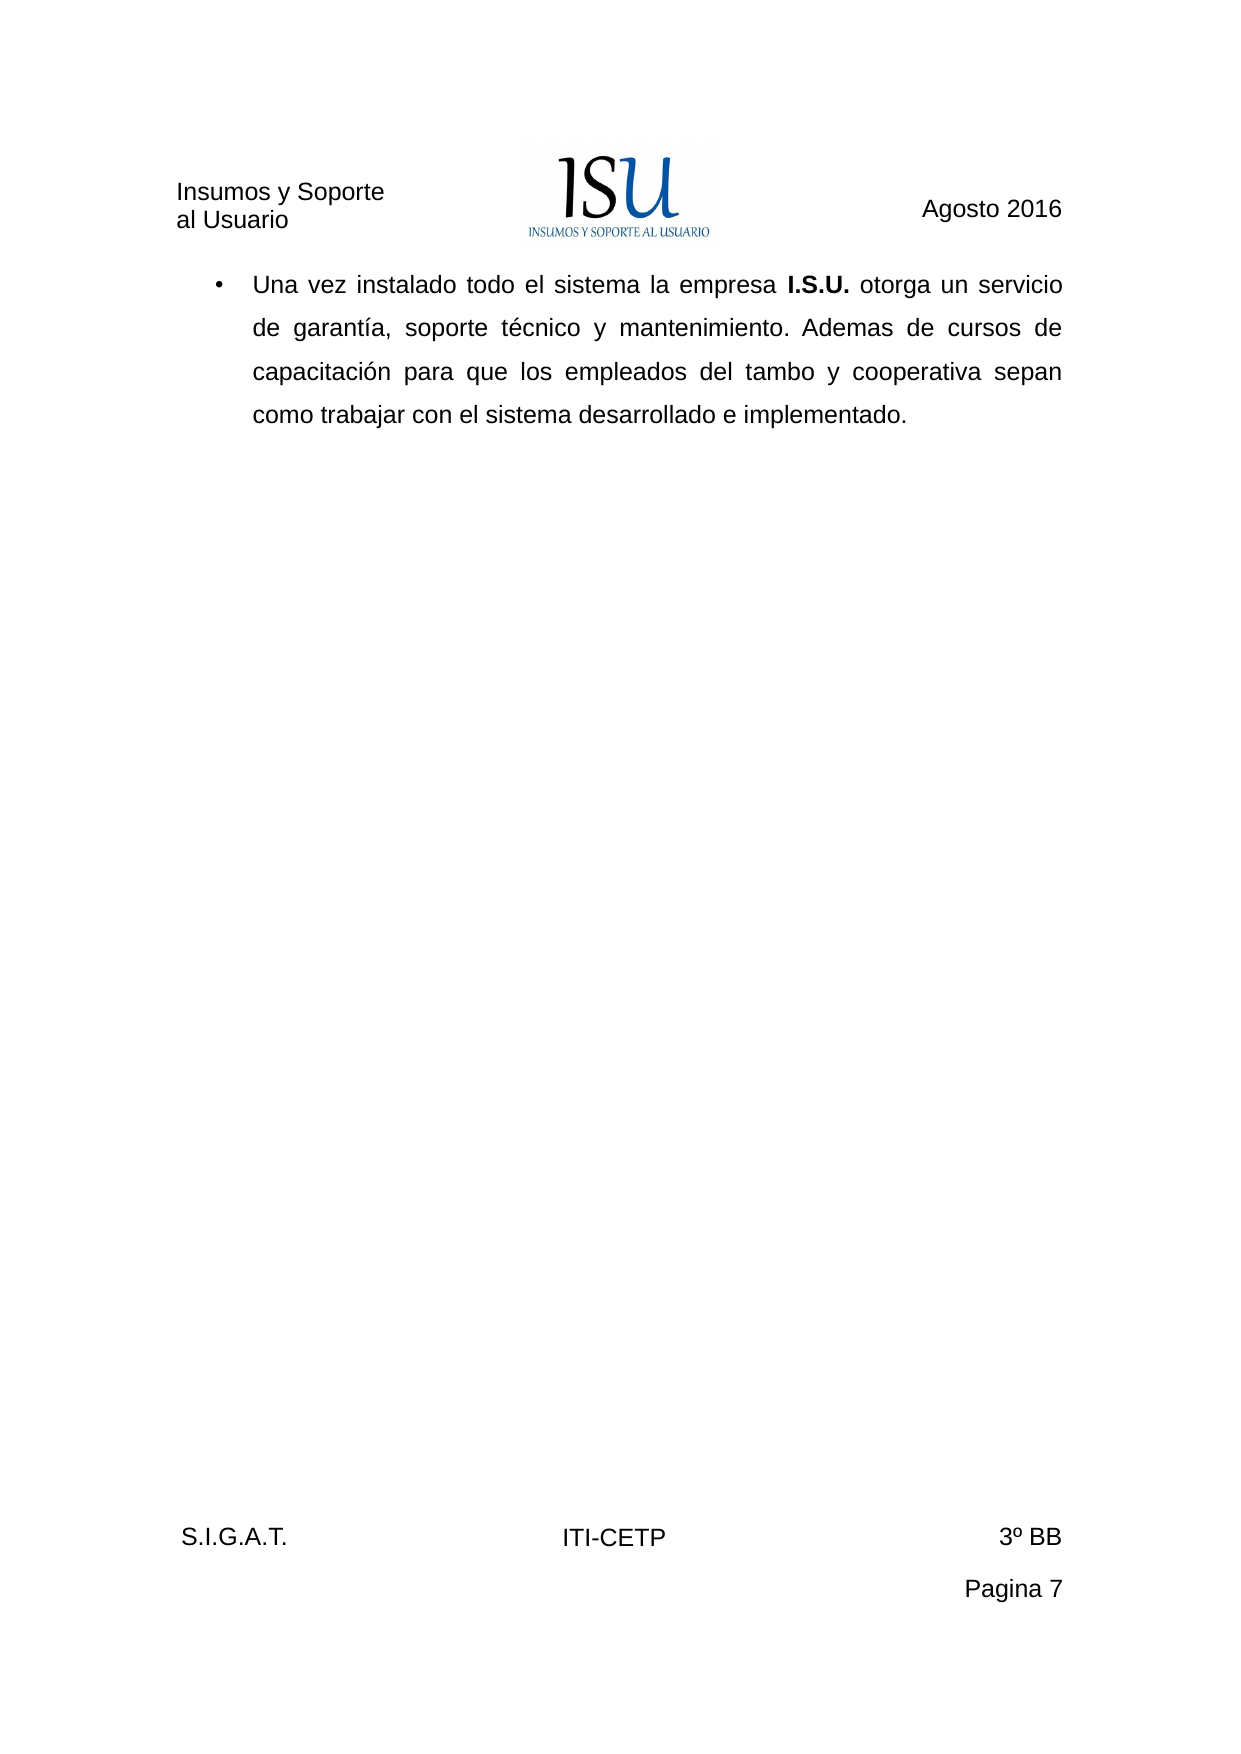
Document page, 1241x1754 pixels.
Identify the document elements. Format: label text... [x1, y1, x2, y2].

list Una vez instalado todo el sistema la empresa I.S.U. otorga un servicio de garantía, soporte técnico y mantenimiento. Ademas de cursos de capacitación para que los empleados del tambo y cooperativa sepan como trabajar con el sistema desarrollado e implementado. [215, 270, 1063, 428]
picture [517, 138, 723, 252]
